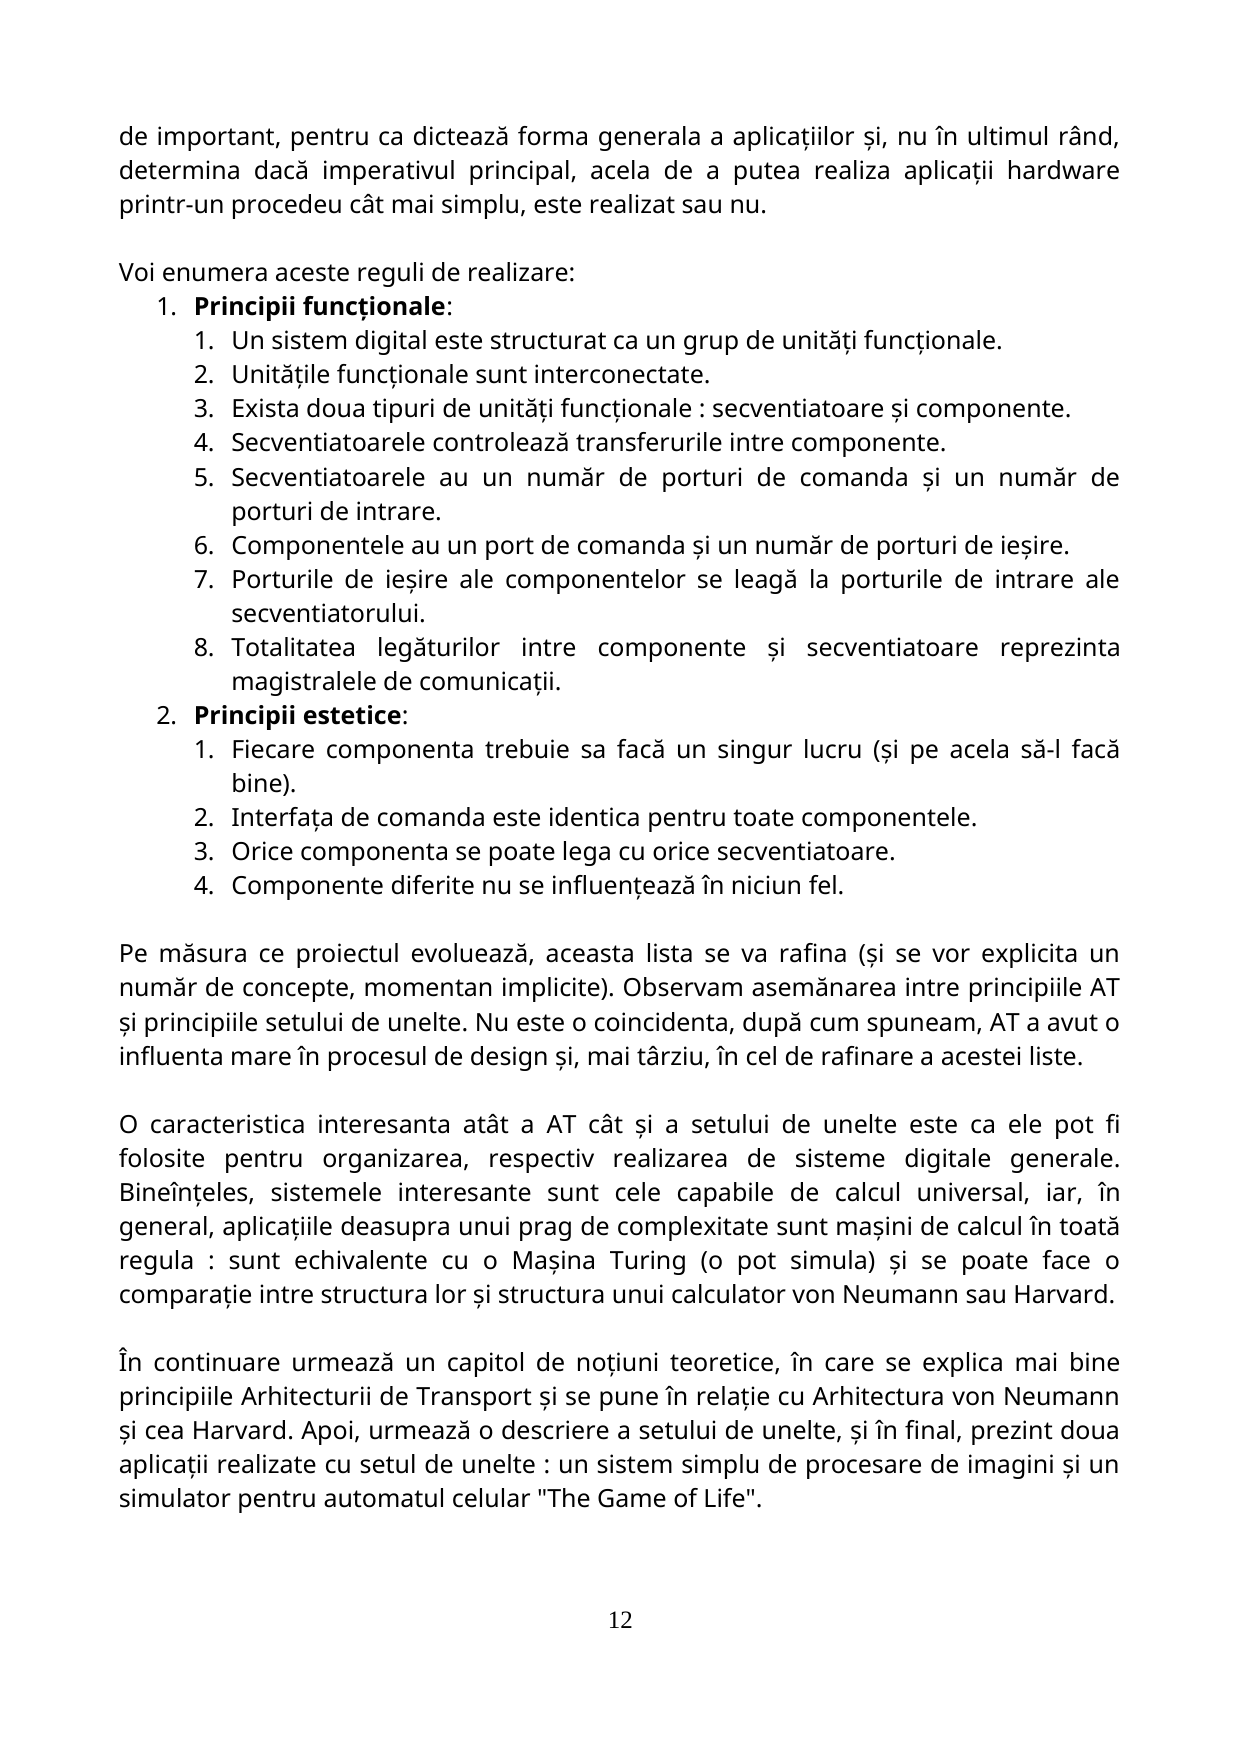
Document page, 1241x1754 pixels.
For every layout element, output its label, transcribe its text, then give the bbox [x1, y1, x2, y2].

list Secventiatoarele au un număr de porturi de comanda și un număr de porturi de intrare. [193, 459, 1122, 527]
list Exista doua tipuri de unități funcționale : secventiatoare și componente. [193, 391, 1122, 425]
text de important, pentru ca dictează forma generala a aplicațiilor și, nu în ultimul rând, determina dacă imperativul principal, acela de a putea realiza aplicații hardware printr-un procedeu cât mai simplu, este realizat sau nu. [118, 118, 1122, 221]
list Principii estetice: [156, 698, 1122, 732]
list Principii funcționale: [156, 289, 1122, 323]
text În continuare urmează un capitol de noțiuni teoretice, în care se explica mai bine principiile Arhitecturii de Transport și se pune în relație cu Arhitectura von Neumann și cea Harvard. Apoi, urmează o descriere a setului de unelte, și în final, prezint doua aplicații realizate cu setul de unelte : un sistem simplu de procesare de imagini și un simulator pentru automatul celular "The Game of Life". [118, 1345, 1122, 1515]
text Pe măsura ce proiectul evoluează, aceasta lista se va rafina (și se vor explicita un număr de concepte, momentan implicite). Observam asemănarea intre principiile AT și principiile setului de unelte. Nu este o coincidenta, după cum spuneam, AT a avut o influenta mare în procesul de design și, mai târziu, în cel de rafinare a acestei liste. [118, 936, 1122, 1072]
list Componentele au un port de comanda și un număr de porturi de ieșire. [193, 527, 1122, 561]
list Fiecare componenta trebuie sa facă un singur lucru (și pe acela să-l facă bine). [193, 732, 1122, 800]
text Voi enumera aceste reguli de realizare: [118, 255, 1122, 289]
list Porturile de ieșire ale componentelor se leagă la porturile de intrare ale secventiatorului. [193, 561, 1122, 629]
list Unitățile funcționale sunt interconectate. [193, 357, 1122, 391]
list Interfața de comanda este identica pentru toate componentele. [193, 800, 1122, 834]
list Orice componenta se poate lega cu orice secventiatoare. [193, 834, 1122, 868]
list Secventiatoarele controlează transferurile intre componente. [193, 425, 1122, 459]
list Totalitatea legăturilor intre componente și secventiatoare reprezinta magistralele de comunicații. [193, 629, 1122, 698]
text O caracteristica interesanta atât a AT cât și a setului de unelte este ca ele pot fi folosite pentru organizarea, respectiv realizarea de sisteme digitale generale. Bineînțeles, sistemele interesante sunt cele capabile de calcul universal, iar, în general, aplicațiile deasupra unui prag de complexitate sunt mașini de calcul în toată regula : sunt echivalente cu o Mașina Turing (o pot simula) și se poate face o comparație intre structura lor și structura unui calculator von Neumann sau Harvard. [118, 1106, 1122, 1311]
list Componente diferite nu se influențează în niciun fel. [193, 868, 1122, 902]
list Un sistem digital este structurat ca un grup de unități funcționale. [193, 323, 1122, 357]
